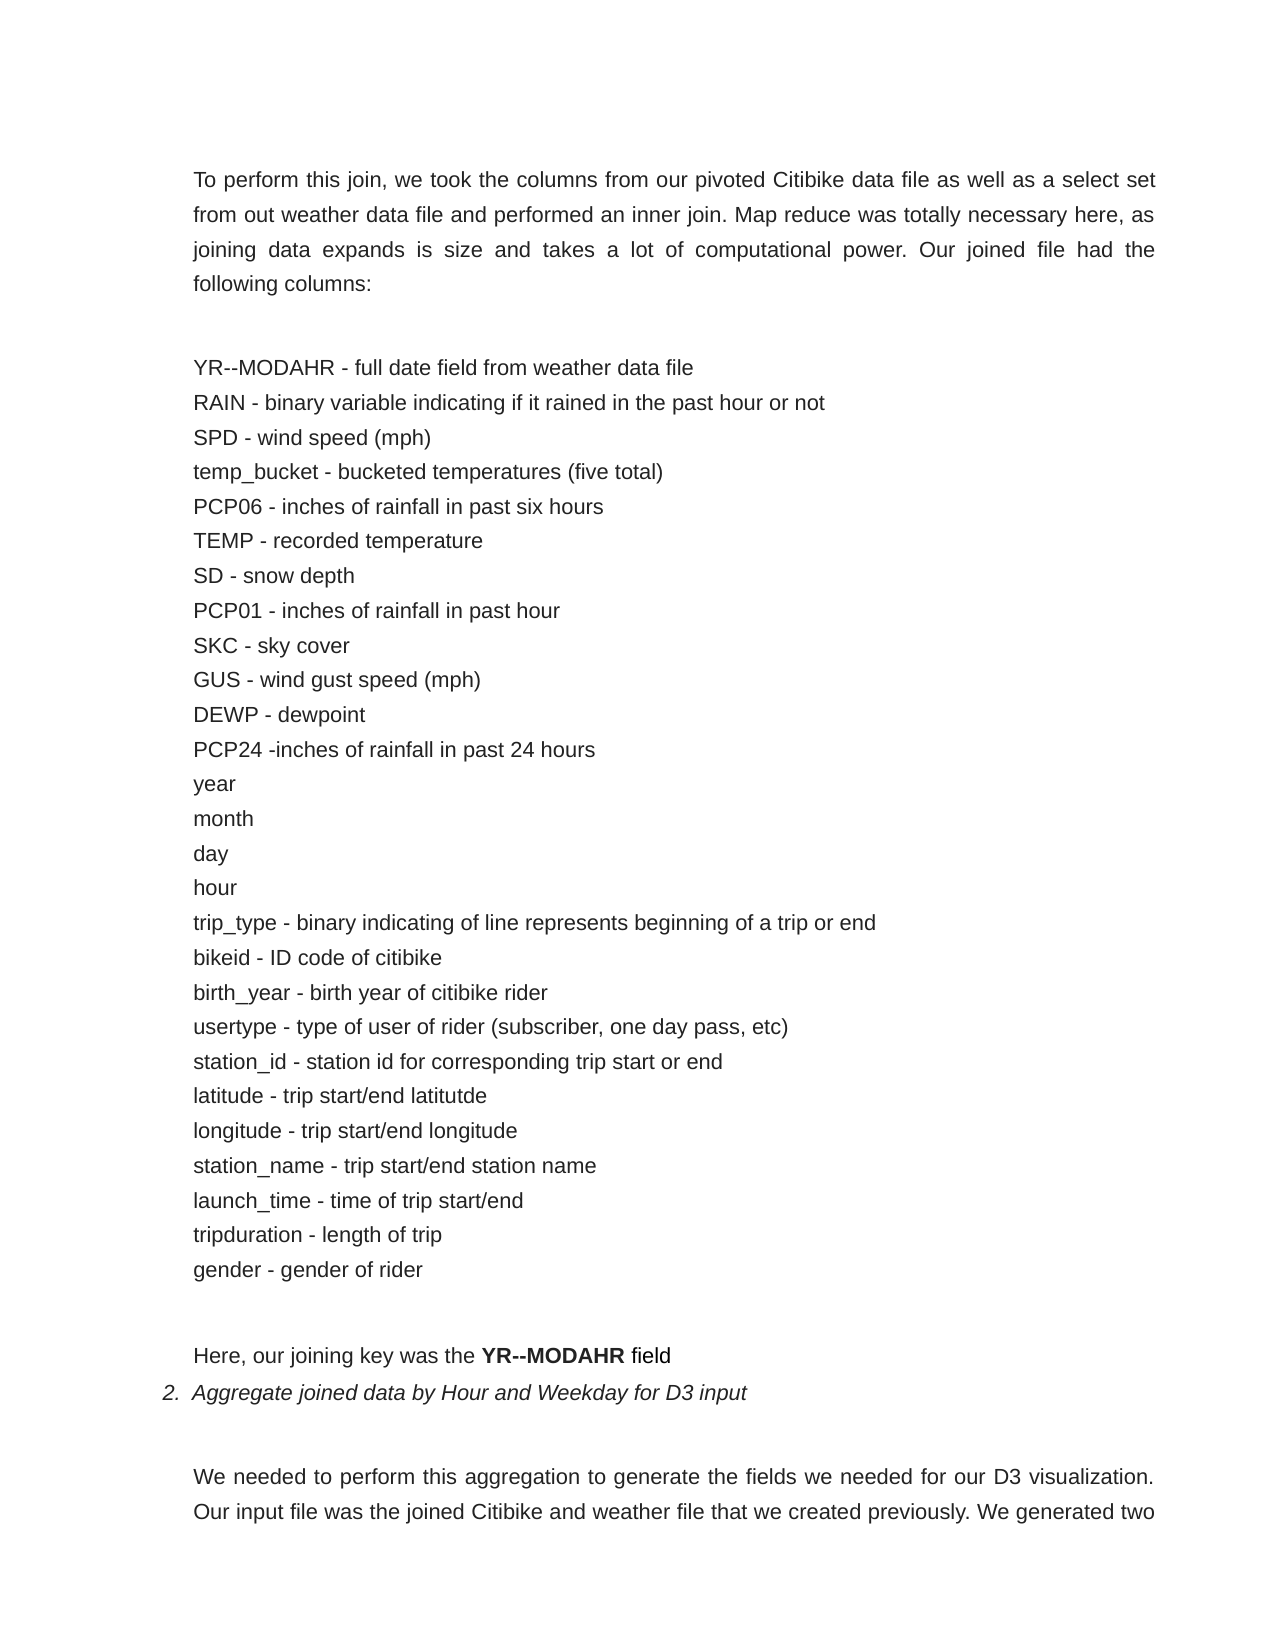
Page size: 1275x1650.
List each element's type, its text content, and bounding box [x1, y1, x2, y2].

text gender - gender of rider [193, 1257, 1157, 1282]
text usertype - type of user of rider (subscriber, one day pass, etc) [193, 1014, 1157, 1039]
text latitude - trip start/end latitutde [193, 1083, 1157, 1109]
text month [193, 806, 1157, 831]
text SD - snow depth [193, 563, 1157, 588]
text SPD - wind speed (mph) [193, 424, 1157, 449]
text hour [193, 875, 1157, 901]
text longitude - trip start/end longitude [193, 1118, 1157, 1143]
text tripduration - length of trip [193, 1222, 1157, 1247]
text temp_bucket - bucketed temperatures (five total) [193, 459, 1157, 484]
text trip_type - binary indicating of line represents beginning of a trip or end [193, 910, 1157, 935]
text bikeid - ID code of citibike [193, 945, 1157, 970]
text To perform this join, we took the columns from our pivoted Citibike data file as well as a select set from out weather data file and performed an inner join. Map reduce was totally necessary here, as joining data expands is size and takes a lot of computational power. Our joined file had the following columns: [193, 167, 1157, 296]
text We needed to perform this aggregation to generate the fields we needed for our D3 visualization. Our input file was the joined Citibike and weather file that we created previously. We generated two [193, 1464, 1157, 1524]
text YR--MODAHR - full date field from weather data file [193, 355, 1157, 380]
text station_id - station id for corresponding trip start or end [193, 1049, 1157, 1074]
list Aggregate joined data by Hour and Weekday for D3 input [162, 1380, 1157, 1405]
text birth_year - birth year of citibike rider [193, 979, 1157, 1004]
text TEMP - recorded temperature [193, 528, 1157, 554]
text PCP01 - inches of rainfall in past hour [193, 598, 1157, 623]
text SKC - sky cover [193, 632, 1157, 658]
text Here, our joining key was the YR--MODAHR field [193, 1341, 1157, 1369]
text station_name - trip start/end station name [193, 1153, 1157, 1178]
text PCP06 - inches of rainfall in past six hours [193, 494, 1157, 519]
text DEWP - dewpoint [193, 702, 1157, 727]
text GUS - wind gust speed (mph) [193, 667, 1157, 692]
text RAIN - binary variable indicating if it rained in the past hour or not [193, 390, 1157, 415]
text day [193, 841, 1157, 866]
text PCP24 -inches of rainfall in past 24 hours [193, 737, 1157, 762]
text launch_time - time of trip start/end [193, 1187, 1157, 1213]
text year [193, 771, 1157, 796]
